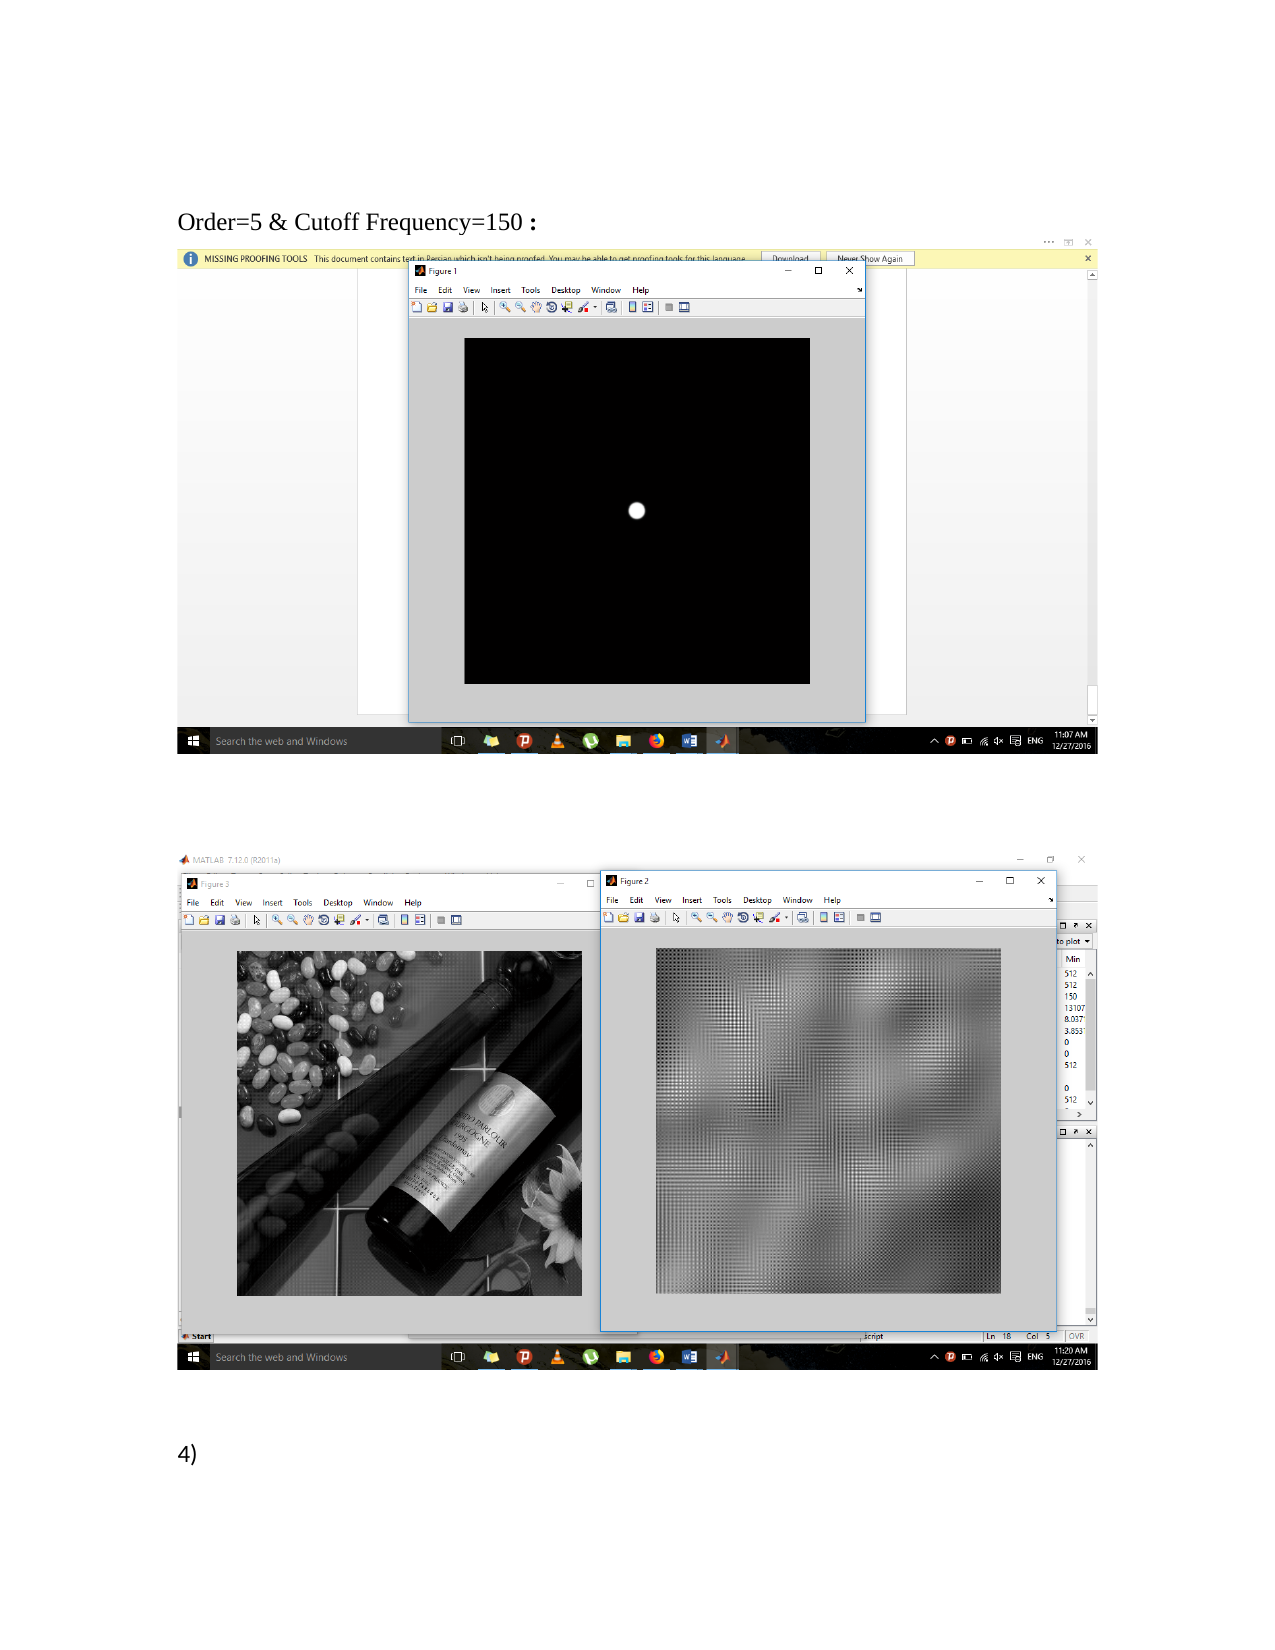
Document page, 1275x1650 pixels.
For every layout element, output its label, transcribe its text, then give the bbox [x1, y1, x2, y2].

picture [177, 852, 1098, 1370]
text Order=5 & Cutoff Frequency=150 : [177, 207, 1098, 235]
text 4) [177, 1438, 1098, 1469]
picture [177, 235, 1098, 754]
